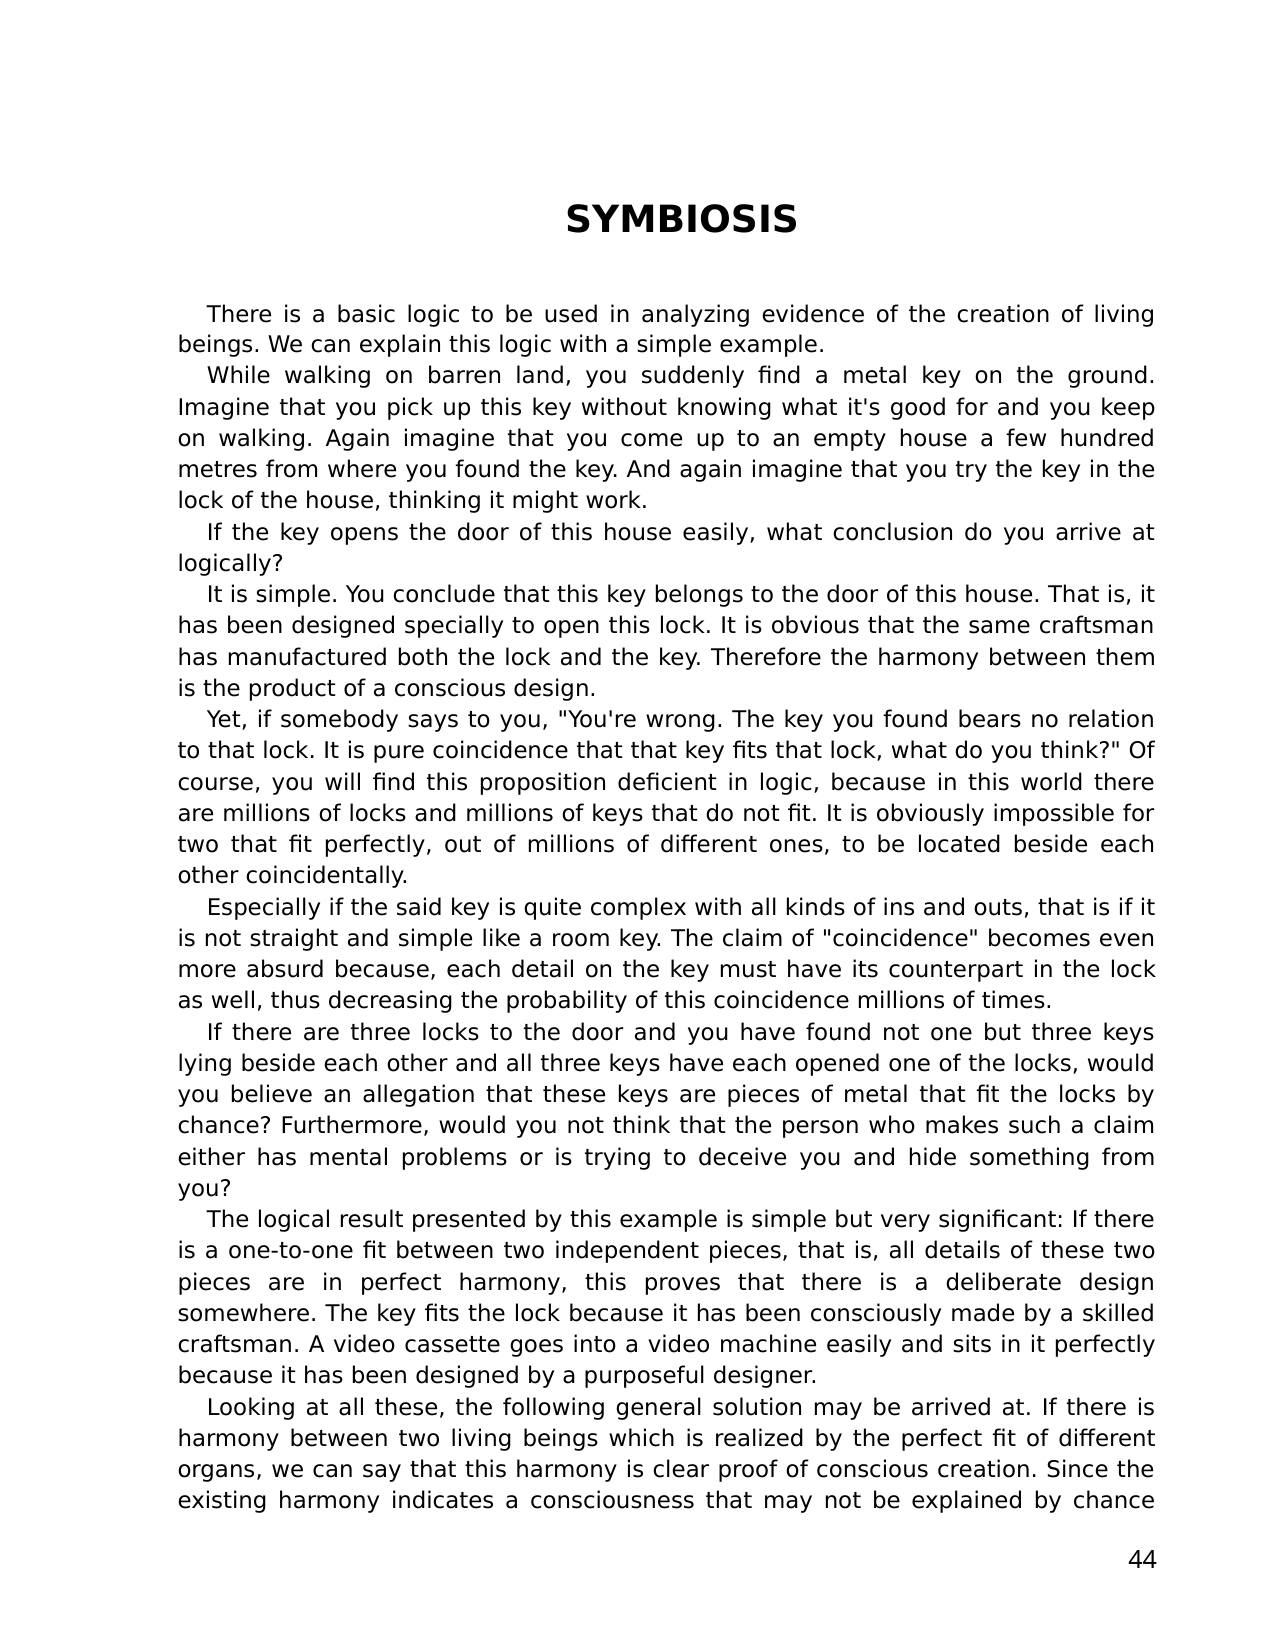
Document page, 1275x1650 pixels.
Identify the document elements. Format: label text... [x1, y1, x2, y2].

text Yet, if somebody says to you, "You're wrong. The key you found bears no relation to that lock. It is pure coincidence that that key fits that lock, what do you think?" Of course, you will find this proposition deficient in logic, because in this world there are millions of locks and millions of keys that do not fit. It is obviously impossible for two that fit perfectly, out of millions of different ones, to be located beside each other coincidentally. [177, 702, 1157, 890]
text Especially if the said key is quite complex with all kinds of ins and outs, that is if it is not straight and simple like a room key. The claim of "coincidence" becomes even more absurd because, each detail on the key must have its counterpart in the lock as well, thus decreasing the probability of this coincidence millions of times. [177, 890, 1157, 1015]
text There is a basic logic to be used in analyzing evidence of the creation of living beings. We can explain this logic with a simple example. [177, 297, 1157, 359]
text The logical result presented by this example is simple but very significant: If there is a one-to-one fit between two independent pieces, that is, all details of these two pieces are in perfect harmony, this proves that there is a deliberate design somewhere. The key fits the lock because it has been consciously made by a skilled craftsman. A video cassette goes into a video machine easily and sits in it perfectly because it has been designed by a purposeful designer. [177, 1202, 1157, 1390]
text SYMBIOSIS [177, 198, 1157, 241]
text It is simple. You conclude that this key belongs to the door of this house. That is, it has been designed specially to open this lock. It is obvious that the same craftsman has manufactured both the lock and the key. Therefore the harmony between them is the product of a conscious design. [177, 577, 1157, 702]
text While walking on barren land, you suddenly find a metal key on the ground. Imagine that you pick up this key without knowing what it's good for and you keep on walking. Again imagine that you come up to an empty house a few hundred metres from where you found the key. And again imagine that you try the key in the lock of the house, thinking it might work. [177, 359, 1157, 515]
text Looking at all these, the following general solution may be arrived at. If there is harmony between two living beings which is realized by the perfect fit of different organs, we can say that this harmony is clear proof of conscious creation. Since the existing harmony indicates a consciousness that may not be explained by chance [177, 1390, 1157, 1515]
text If the key opens the door of this house easily, what conclusion do you arrive at logically? [177, 515, 1157, 577]
text If there are three locks to the door and you have found not one but three keys lying beside each other and all three keys have each opened one of the locks, would you believe an allegation that these keys are pieces of metal that fit the locks by chance? Furthermore, would you not think that the person who makes such a claim either has mental problems or is trying to deceive you and hide something from you? [177, 1015, 1157, 1202]
